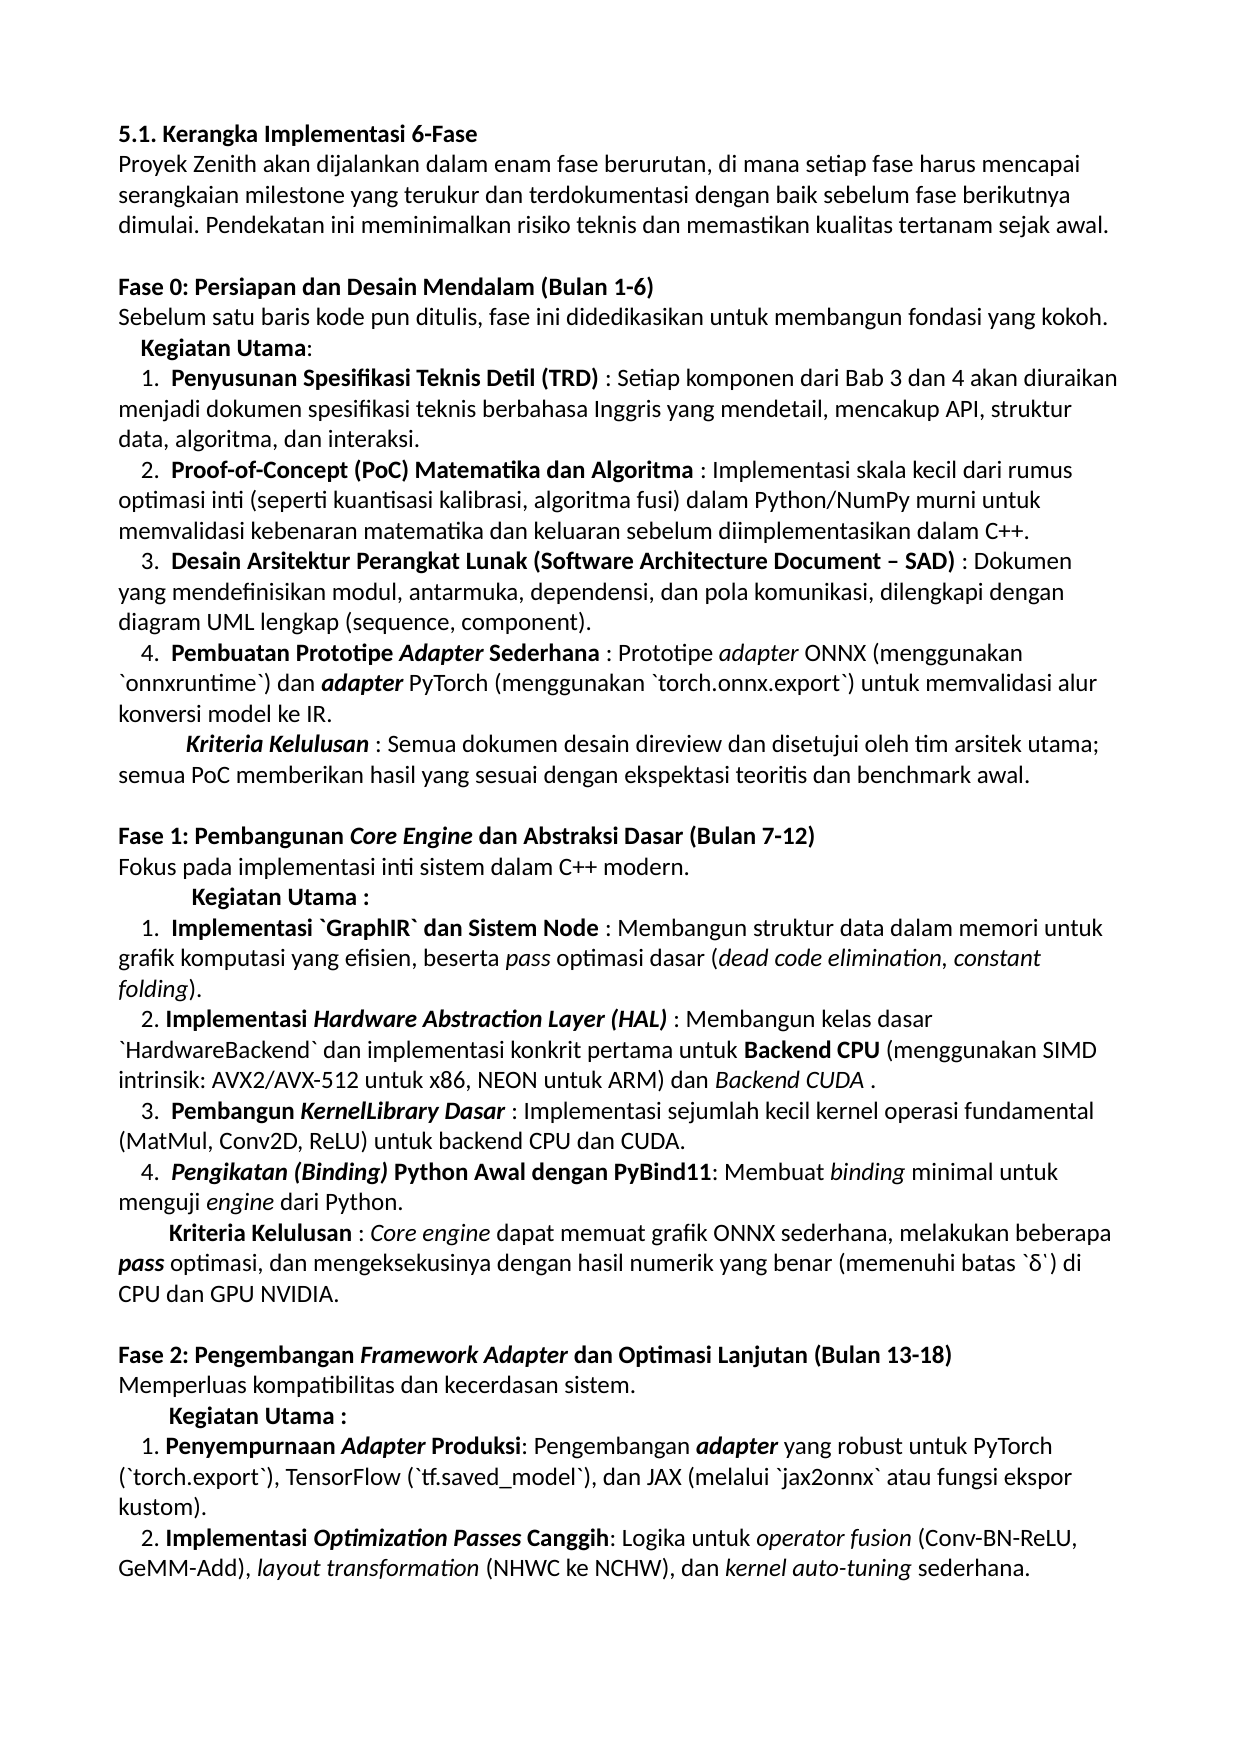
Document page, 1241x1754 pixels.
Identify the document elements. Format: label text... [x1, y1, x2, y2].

text 3. Desain Arsitektur Perangkat Lunak (Software Architecture Document – SAD) : Dokumen yang mendefinisikan modul, antarmuka, dependensi, dan pola komunikasi, dilengkapi dengan diagram UML lengkap (sequence, component). [118, 545, 1122, 637]
text Memperluas kompatibilitas dan kecerdasan sistem. [118, 1369, 1122, 1400]
text 1. Penyempurnaan Adapter Produksi: Pengembangan adapter yang robust untuk PyTorch (`torch.export`), TensorFlow (`tf.saved_model`), dan JAX (melalui `jax2onnx` atau fungsi ekspor kustom). [118, 1431, 1122, 1522]
text Kegiatan Utama: [118, 332, 1122, 362]
text 4. Pengikatan (Binding) Python Awal dengan PyBind11: Membuat binding minimal untuk menguji engine dari Python. [118, 1156, 1122, 1217]
text Sebelum satu baris kode pun ditulis, fase ini didedikasikan untuk membangun fondasi yang kokoh. [118, 301, 1122, 332]
text 2. Implementasi Hardware Abstraction Layer (HAL) : Membangun kelas dasar `HardwareBackend` dan implementasi konkrit pertama untuk Backend CPU (menggunakan SIMD intrinsik: AVX2/AVX-512 untuk x86, NEON untuk ARM) dan Backend CUDA . [118, 1003, 1122, 1095]
text Fase 1: Pembangunan Core Engine dan Abstraksi Dasar (Bulan 7-12) [118, 820, 1122, 851]
text 2. Proof-of-Concept (PoC) Matematika dan Algoritma : Implementasi skala kecil dari rumus optimasi inti (seperti kuantisasi kalibrasi, algoritma fusi) dalam Python/NumPy murni untuk memvalidasi kebenaran matematika dan keluaran sebelum diimplementasikan dalam C++. [118, 454, 1122, 545]
text Kriteria Kelulusan : Core engine dapat memuat grafik ONNX sederhana, melakukan beberapa pass optimasi, dan mengeksekusinya dengan hasil numerik yang benar (memenuhi batas `δ`) di CPU dan GPU NVIDIA. [118, 1217, 1122, 1308]
text Kriteria Kelulusan : Semua dokumen desain direview dan disetujui oleh tim arsitek utama; semua PoC memberikan hasil yang sesuai dengan ekspektasi teoritis dan benchmark awal. [118, 728, 1122, 789]
text Fase 0: Persiapan dan Desain Mendalam (Bulan 1-6) [118, 271, 1122, 301]
text Kegiatan Utama : [118, 881, 1122, 912]
text 3. Pembangun KernelLibrary Dasar : Implementasi sejumlah kecil kernel operasi fundamental (MatMul, Conv2D, ReLU) untuk backend CPU dan CUDA. [118, 1095, 1122, 1156]
text 5.1. Kerangka Implementasi 6-Fase [118, 118, 1122, 149]
text 1. Penyusunan Spesifikasi Teknis Detil (TRD) : Setiap komponen dari Bab 3 dan 4 akan diuraikan menjadi dokumen spesifikasi teknis berbahasa Inggris yang mendetail, mencakup API, struktur data, algoritma, dan interaksi. [118, 362, 1122, 454]
text Fase 2: Pengembangan Framework Adapter dan Optimasi Lanjutan (Bulan 13-18) [118, 1339, 1122, 1369]
text 4. Pembuatan Prototipe Adapter Sederhana : Prototipe adapter ONNX (menggunakan `onnxruntime`) dan adapter PyTorch (menggunakan `torch.onnx.export`) untuk memvalidasi alur konversi model ke IR. [118, 637, 1122, 728]
text Fokus pada implementasi inti sistem dalam C++ modern. [118, 851, 1122, 881]
text 1. Implementasi `GraphIR` dan Sistem Node : Membangun struktur data dalam memori untuk grafik komputasi yang efisien, beserta pass optimasi dasar (dead code elimination, constant folding). [118, 912, 1122, 1003]
text 2. Implementasi Optimization Passes Canggih: Logika untuk operator fusion (Conv-BN-ReLU, GeMM-Add), layout transformation (NHWC ke NCHW), dan kernel auto-tuning sederhana. [118, 1522, 1122, 1583]
text Proyek Zenith akan dijalankan dalam enam fase berurutan, di mana setiap fase harus mencapai serangkaian milestone yang terukur dan terdokumentasi dengan baik sebelum fase berikutnya dimulai. Pendekatan ini meminimalkan risiko teknis dan memastikan kualitas tertanam sejak awal. [118, 149, 1122, 240]
text Kegiatan Utama : [118, 1400, 1122, 1431]
